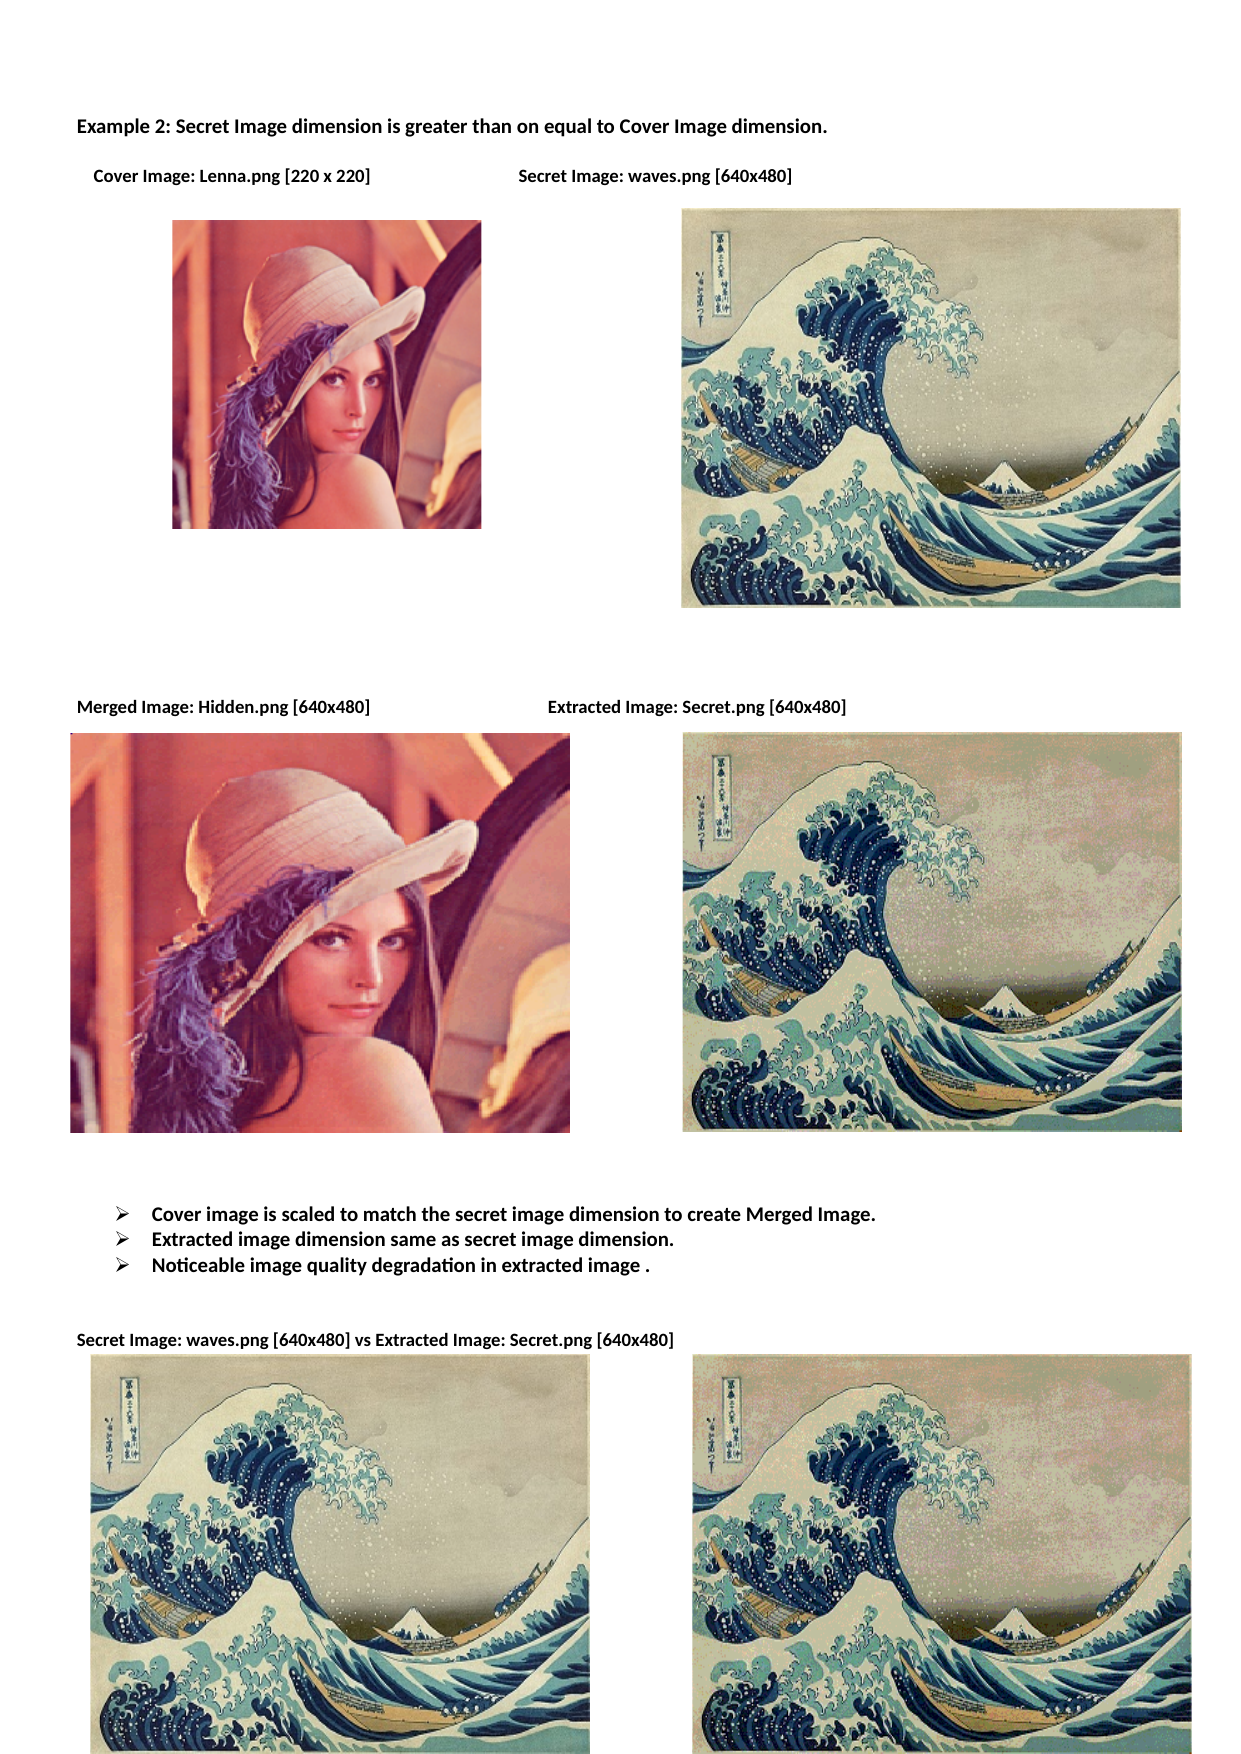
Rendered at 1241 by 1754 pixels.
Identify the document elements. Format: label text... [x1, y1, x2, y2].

picture [172, 220, 482, 529]
picture [682, 732, 1182, 1132]
text Secret Image: waves.png [640x480] vs Extracted Image: Secret.png [640x480] [77, 1328, 1173, 1351]
text Cover Image: Lenna.png [220 x 220] Secret Image: waves.png [640x480] [77, 164, 1173, 187]
text Merged Image: Hidden.png [640x480] Extracted Image: Secret.png [640x480] [77, 695, 1173, 718]
list Cover image is scaled to match the secret image dimension to create Merged Image. [114, 1201, 1173, 1227]
picture [692, 1354, 1192, 1754]
list Noticeable image quality degradation in extracted image . [114, 1252, 1173, 1277]
picture [90, 1354, 590, 1754]
picture [70, 733, 570, 1133]
list Extracted image dimension same as secret image dimension. [114, 1227, 1173, 1252]
text Example 2: Secret Image dimension is greater than on equal to Cover Image dimension. [77, 113, 1173, 139]
picture [681, 208, 1181, 608]
